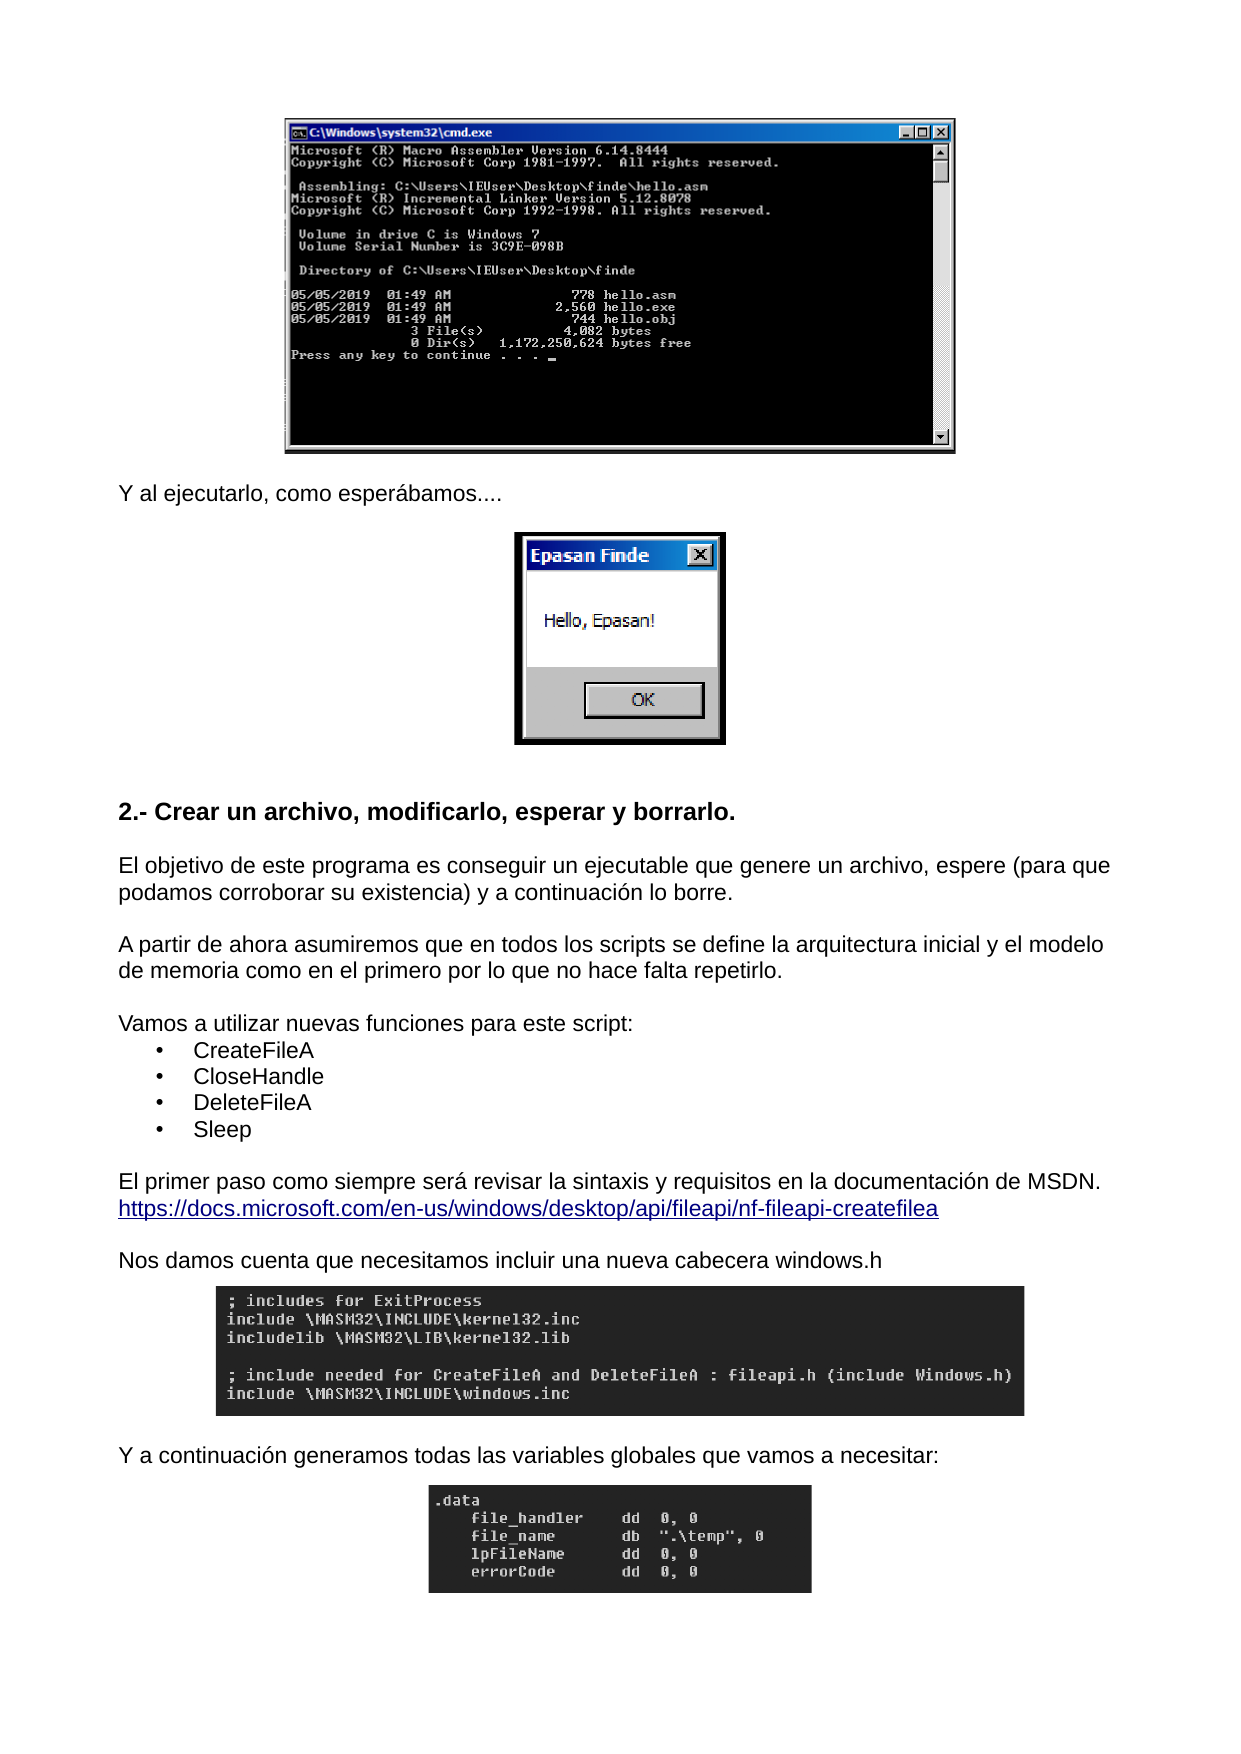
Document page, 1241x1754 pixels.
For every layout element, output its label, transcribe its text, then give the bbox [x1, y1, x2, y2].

text A partir de ahora asumiremos que en todos los scripts se define la arquitectura inicial y el modelo de memoria como en el primero por lo que no hace falta repetirlo. [118, 931, 1122, 984]
picture [284, 118, 956, 454]
text Vamos a utilizar nuevas funciones para este script: [118, 1010, 1122, 1037]
text Nos damos cuenta que necesitamos incluir una nueva cabecera windows.h [118, 1247, 1122, 1274]
list CloseHandle [156, 1063, 1122, 1089]
text Y a continuación generamos todas las variables globales que vamos a necesitar: [118, 1442, 1122, 1468]
picture [215, 1286, 1025, 1416]
text https://docs.microsoft.com/en-us/windows/desktop/api/fileapi/nf-fileapi-createfilea [118, 1195, 1122, 1221]
list DeleteFileA [156, 1089, 1122, 1116]
picture [514, 532, 726, 745]
picture [428, 1485, 812, 1593]
list CreateFileA [156, 1037, 1122, 1063]
text El objetivo de este programa es conseguir un ejecutable que genere un archivo, espere (para que podamos corroborar su existencia) y a continuación lo borre. [118, 852, 1122, 905]
text El primer paso como siempre será revisar la sintaxis y requisitos en la documentación de MSDN. [118, 1168, 1122, 1195]
text Y al ejecutarlo, como esperábamos.... [118, 480, 1122, 506]
text 2.- Crear un archivo, modificarlo, esperar y borrarlo. [118, 797, 1122, 826]
list Sleep [156, 1116, 1122, 1142]
